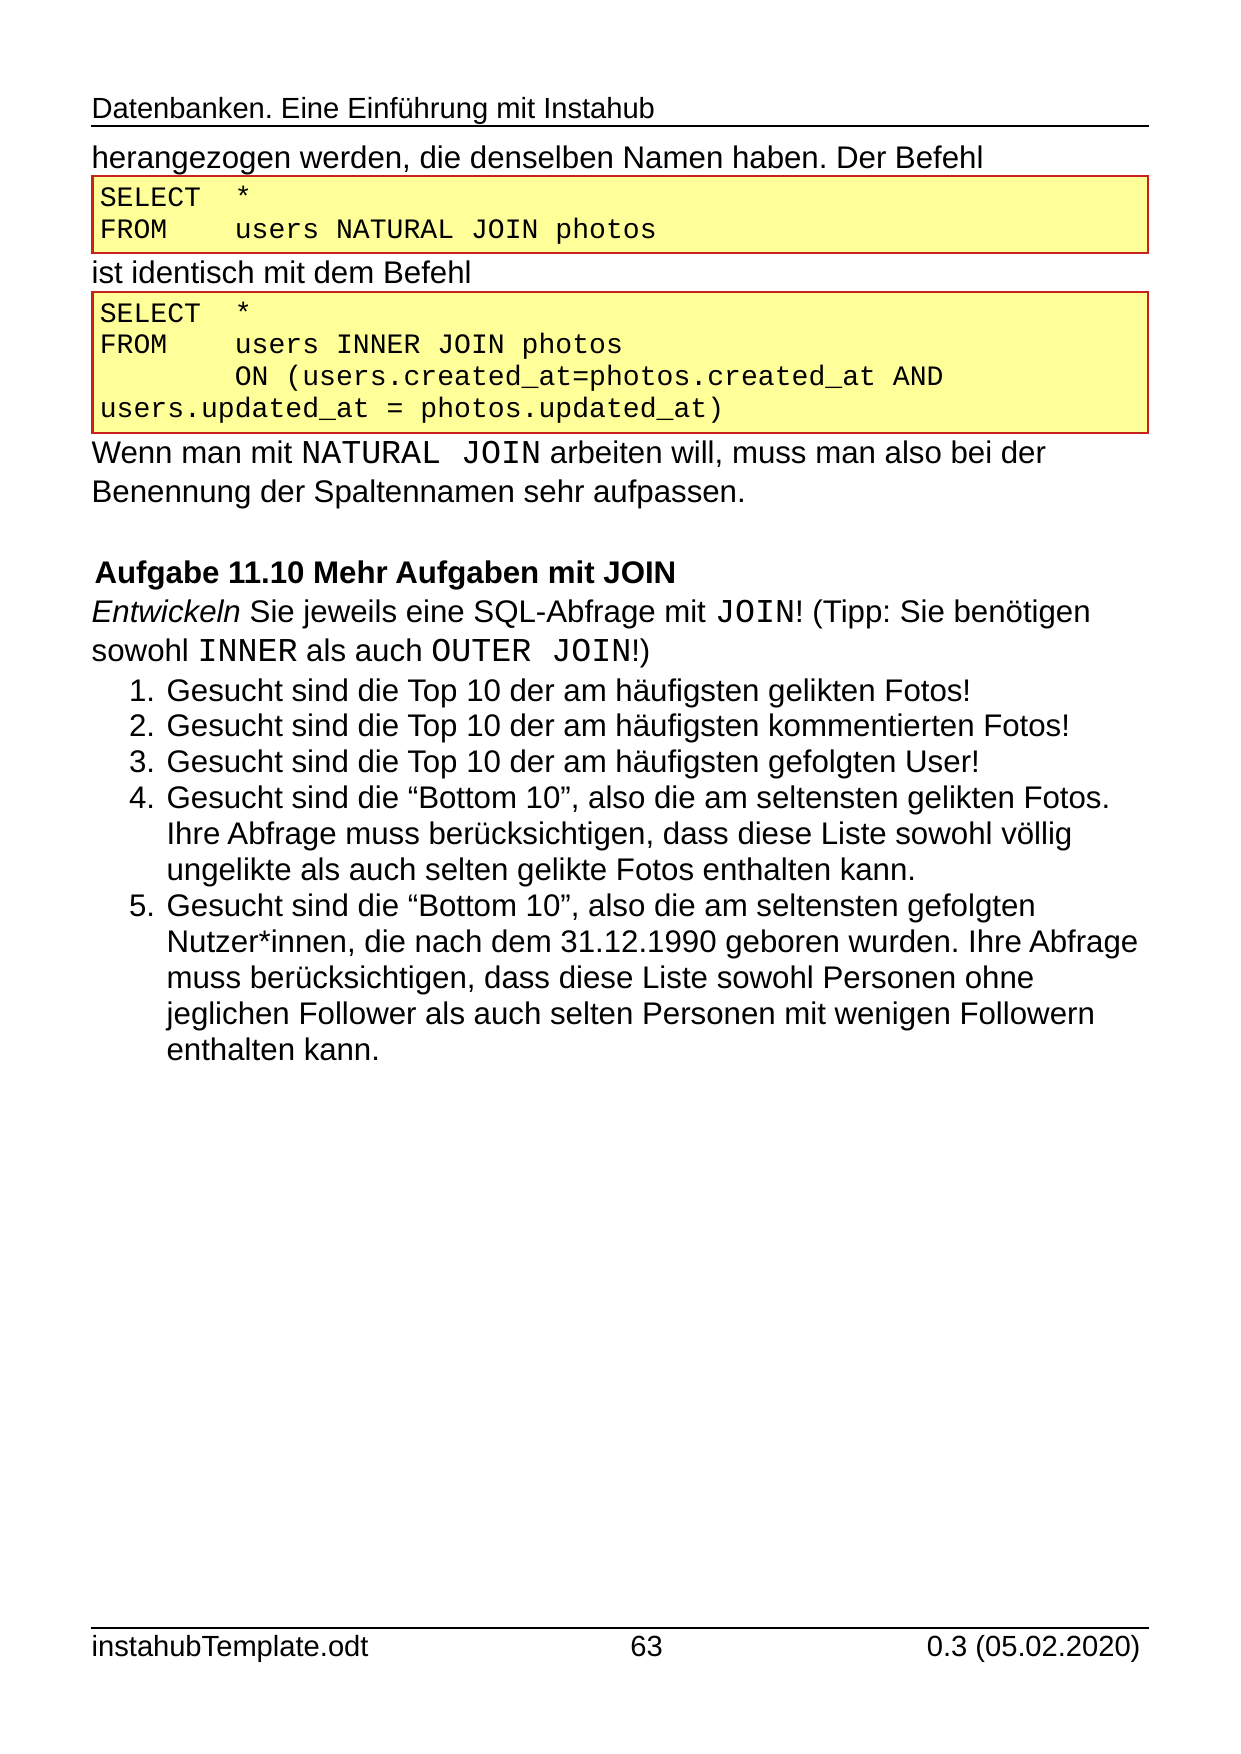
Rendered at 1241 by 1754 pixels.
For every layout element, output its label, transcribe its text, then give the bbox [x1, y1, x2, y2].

list Gesucht sind die Top 10 der am häufigsten gefolgten User! [129, 743, 1149, 779]
text herangezogen werden, die denselben Namen haben. Der Befehl [91, 139, 1149, 175]
text Entwickeln Sie jeweils eine SQL-Abfrage mit JOIN! (Tipp: Sie benötigen sowohl INNER als auch OUTER JOIN!) [91, 593, 1149, 672]
list Gesucht sind die Top 10 der am häufigsten kommentierten Fotos! [129, 707, 1149, 743]
text FROM users NATURAL JOIN photos [94, 207, 1147, 252]
text SELECT * [94, 293, 1147, 322]
text ON (users.created_at=photos.created_at AND users.updated_at = photos.updated_at) [94, 354, 1147, 432]
text Wenn man mit NATURAL JOIN arbeiten will, muss man also bei der Benennung der Spaltennamen sehr aufpassen. [91, 434, 1149, 509]
text ist identisch mit dem Befehl [91, 254, 1149, 291]
text FROM users INNER JOIN photos [94, 322, 1147, 354]
list Gesucht sind die “Bottom 10”, also die am seltensten gefolgten Nutzer*innen, die nach dem 31.12.1990 geboren wurden. Ihre Abfrage muss berücksichtigen, dass diese Liste sowohl Personen ohne jeglichen Follower als auch selten Personen mit wenigen Followern enthalten kann. [129, 887, 1149, 1067]
list Gesucht sind die “Bottom 10”, also die am seltensten gelikten Fotos. Ihre Abfrage muss berücksichtigen, dass diese Liste sowohl völlig ungelikte als auch selten gelikte Fotos enthalten kann. [129, 779, 1149, 887]
subtitle Aufgabe 11.10 Mehr Aufgaben mit JOIN [91, 551, 1149, 593]
list Gesucht sind die Top 10 der am häufigsten gelikten Fotos! [129, 672, 1149, 707]
text SELECT * [94, 177, 1147, 207]
